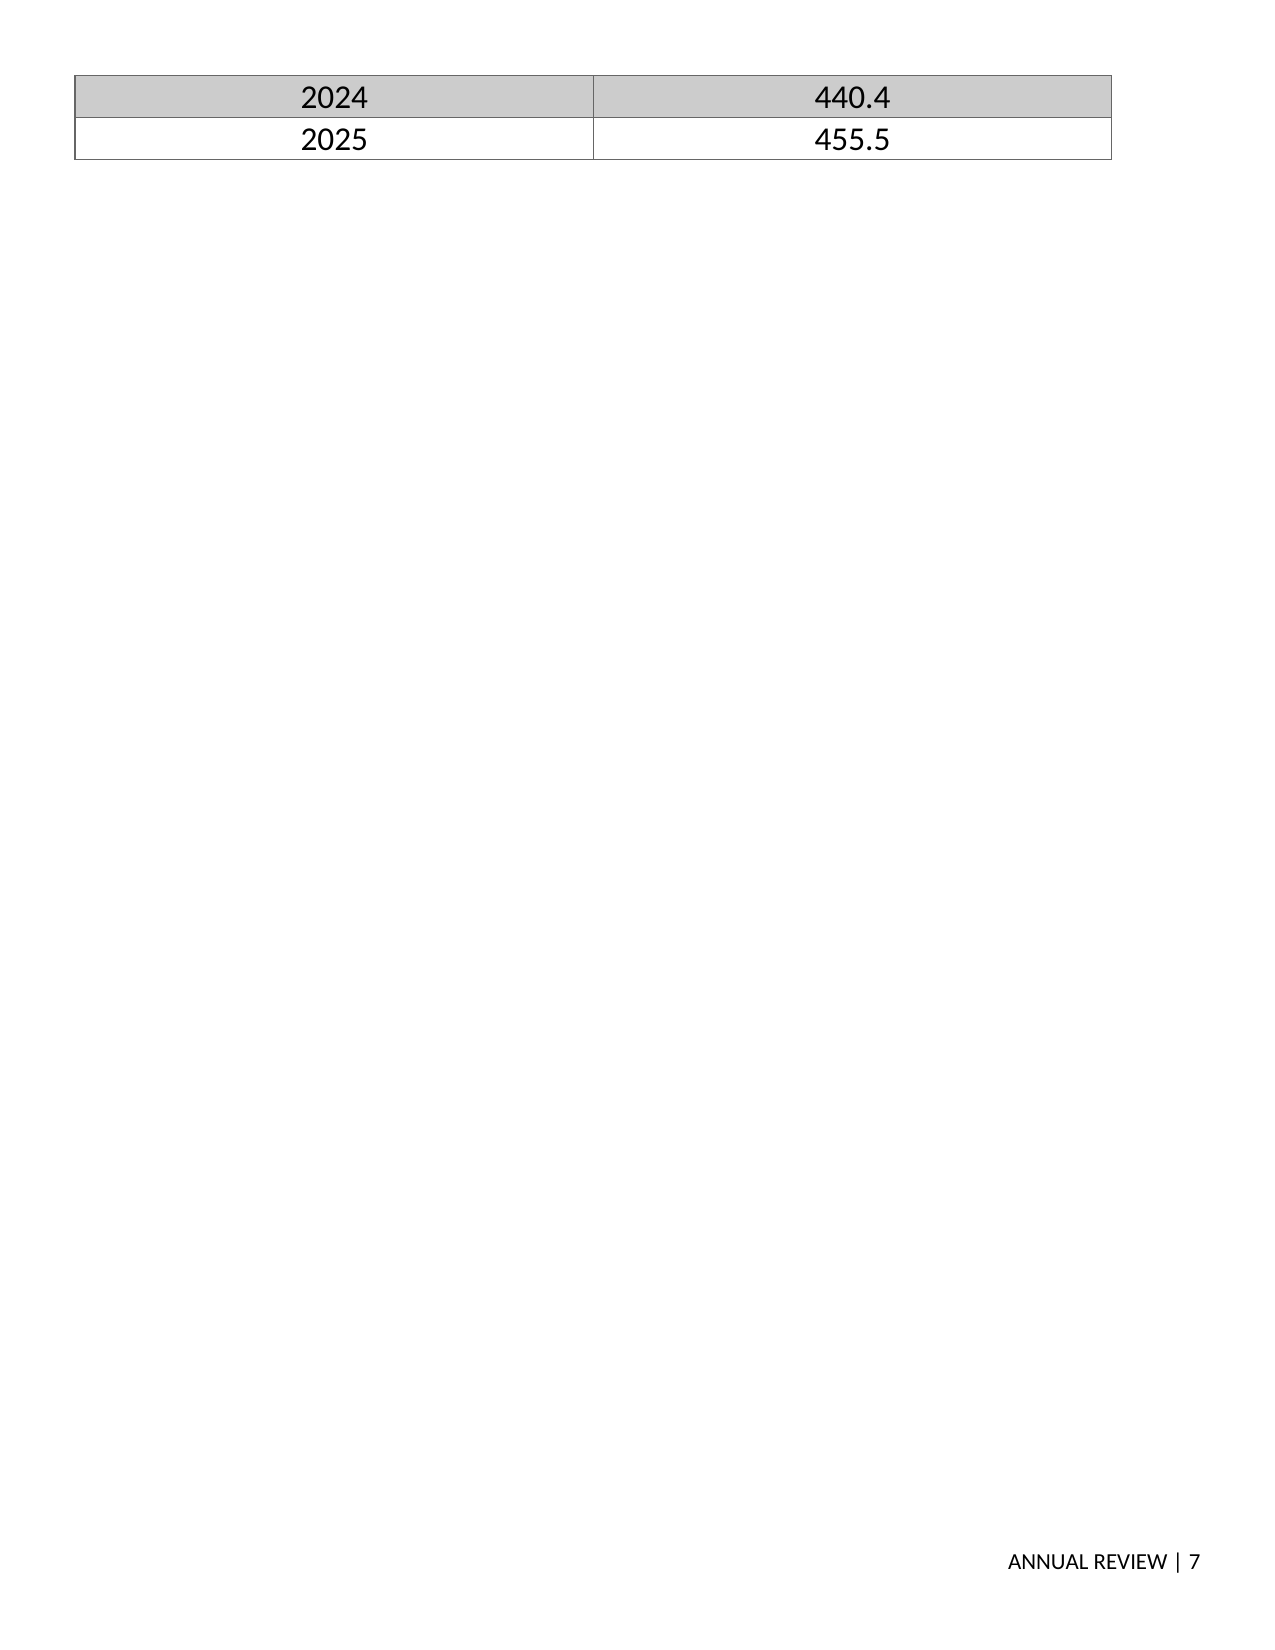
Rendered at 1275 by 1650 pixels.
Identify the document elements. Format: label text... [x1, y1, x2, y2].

table_cell 440.4 [594, 76, 1111, 117]
table_cell 2025 [76, 118, 593, 158]
table_cell 2024 [76, 76, 593, 117]
table_cell 455.5 [594, 118, 1111, 158]
